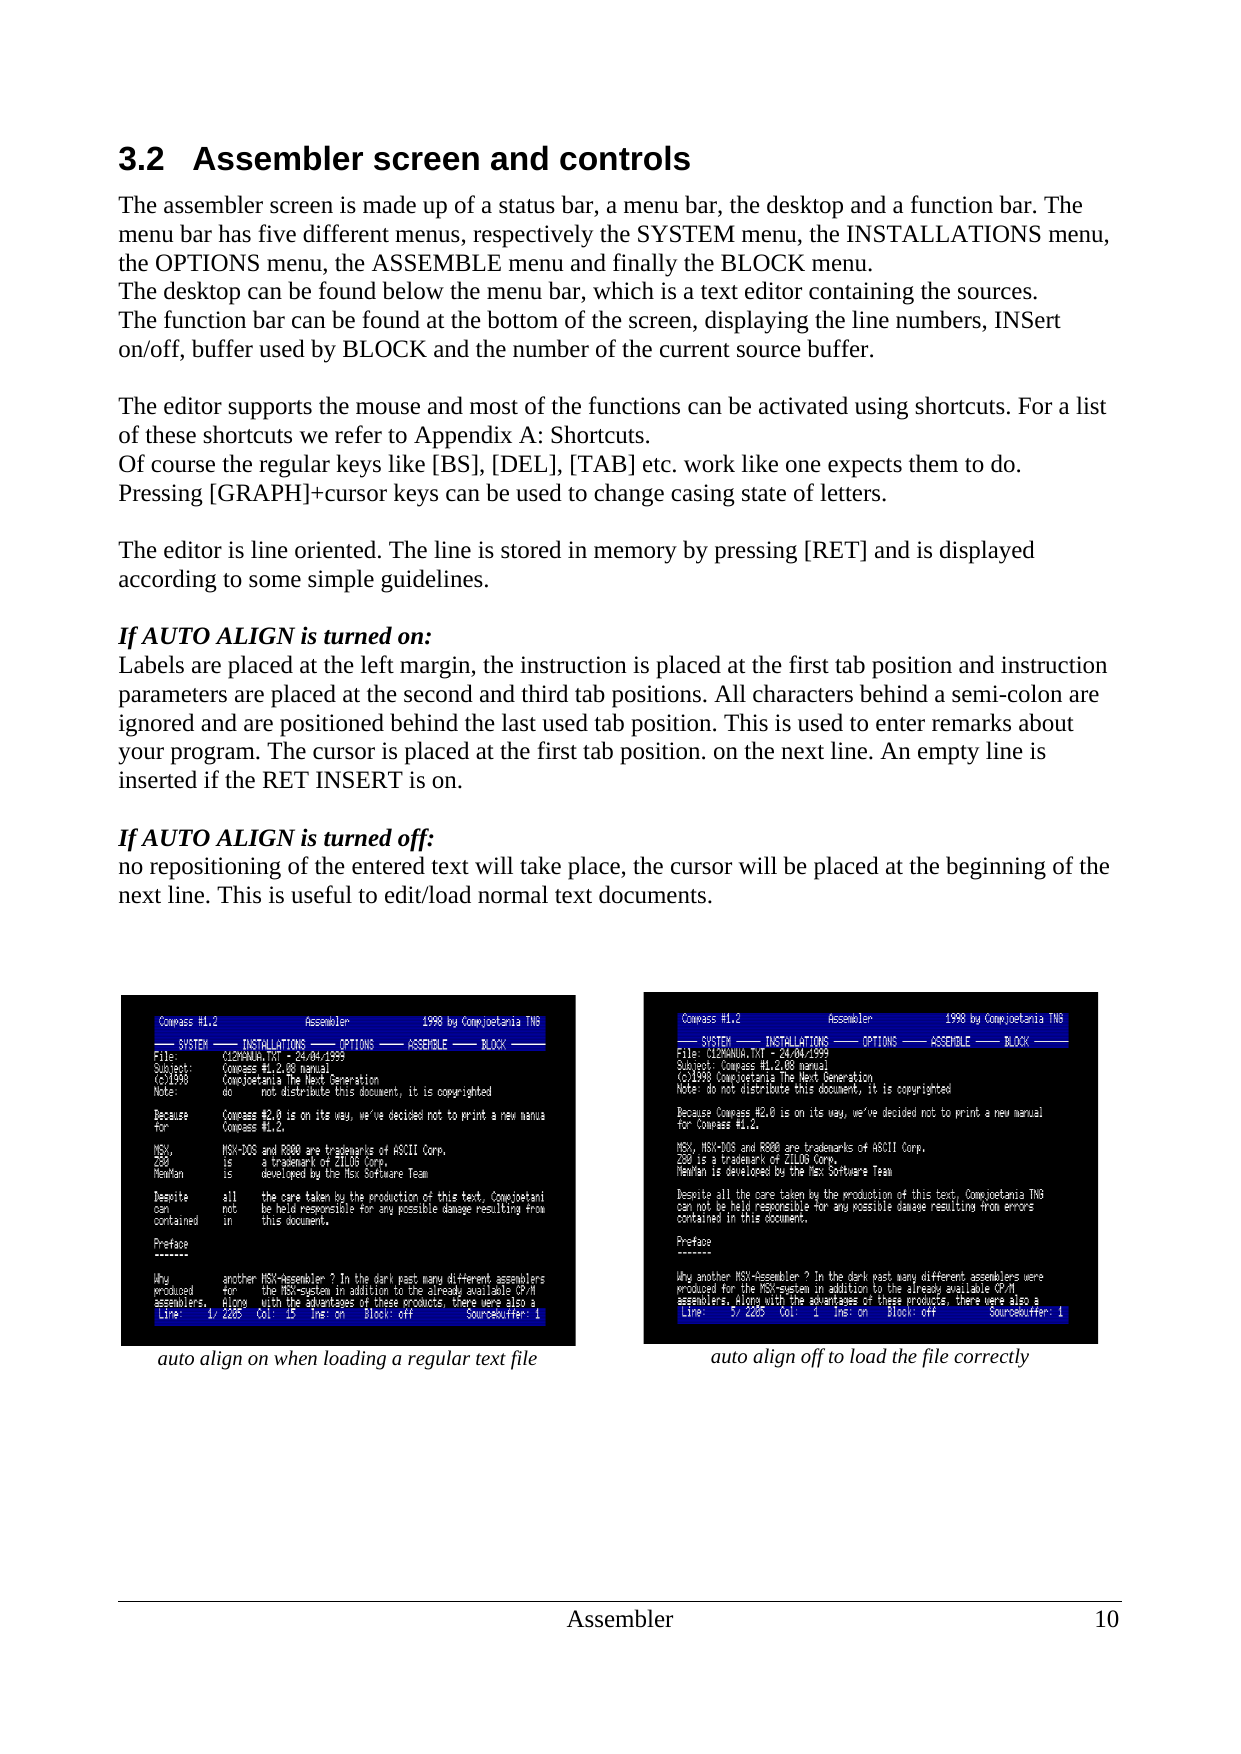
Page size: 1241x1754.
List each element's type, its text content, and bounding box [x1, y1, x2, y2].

text auto align on when loading a regular text file [121, 1346, 576, 1370]
text Of course the regular keys like [BS], [DEL], [TAB] etc. work like one expects them to do. [118, 449, 1122, 478]
text The editor is line oriented. The line is stored in memory by pressing [RET] and is displayed according to some simple guidelines. [118, 535, 1122, 593]
text Pressing [GRAPH]+cursor keys can be used to change casing state of letters. [118, 478, 1122, 506]
text If AUTO ALIGN is turned off: [118, 823, 1122, 851]
text If AUTO ALIGN is turned on: [118, 621, 1122, 650]
text The assembler screen is made up of a status bar, a menu bar, the desktop and a function bar. The menu bar has five different menus, respectively the SYSTEM menu, the INSTALLATIONS menu, the OPTIONS menu, the ASSEMBLE menu and finally the BLOCK menu. [118, 190, 1122, 276]
picture [121, 995, 576, 1346]
text no repositioning of the entered text will take place, the cursor will be placed at the beginning of the next line. This is useful to edit/load normal text documents. [118, 851, 1122, 909]
picture [643, 992, 1099, 1344]
text The editor supports the mouse and most of the functions can be activated using shortcuts. For a list of these shortcuts we refer to Appendix A: Shortcuts. [118, 391, 1122, 449]
subtitle Assembler screen and controls [118, 139, 1122, 178]
text The desktop can be found below the menu bar, which is a text editor containing the sources. [118, 276, 1122, 305]
text Labels are placed at the left margin, the instruction is placed at the first tab position and instruction parameters are placed at the second and third tab positions. All characters behind a semi-colon are ignored and are positioned behind the last used tab position. This is used to enter remarks about your program. The cursor is placed at the first tab position. on the next line. An empty line is inserted if the RET INSERT is on. [118, 650, 1122, 794]
text auto align off to load the file correctly [643, 1344, 1098, 1368]
text The function bar can be found at the bottom of the screen, displaying the line numbers, INSert on/off, buffer used by BLOCK and the number of the current source buffer. [118, 305, 1122, 363]
